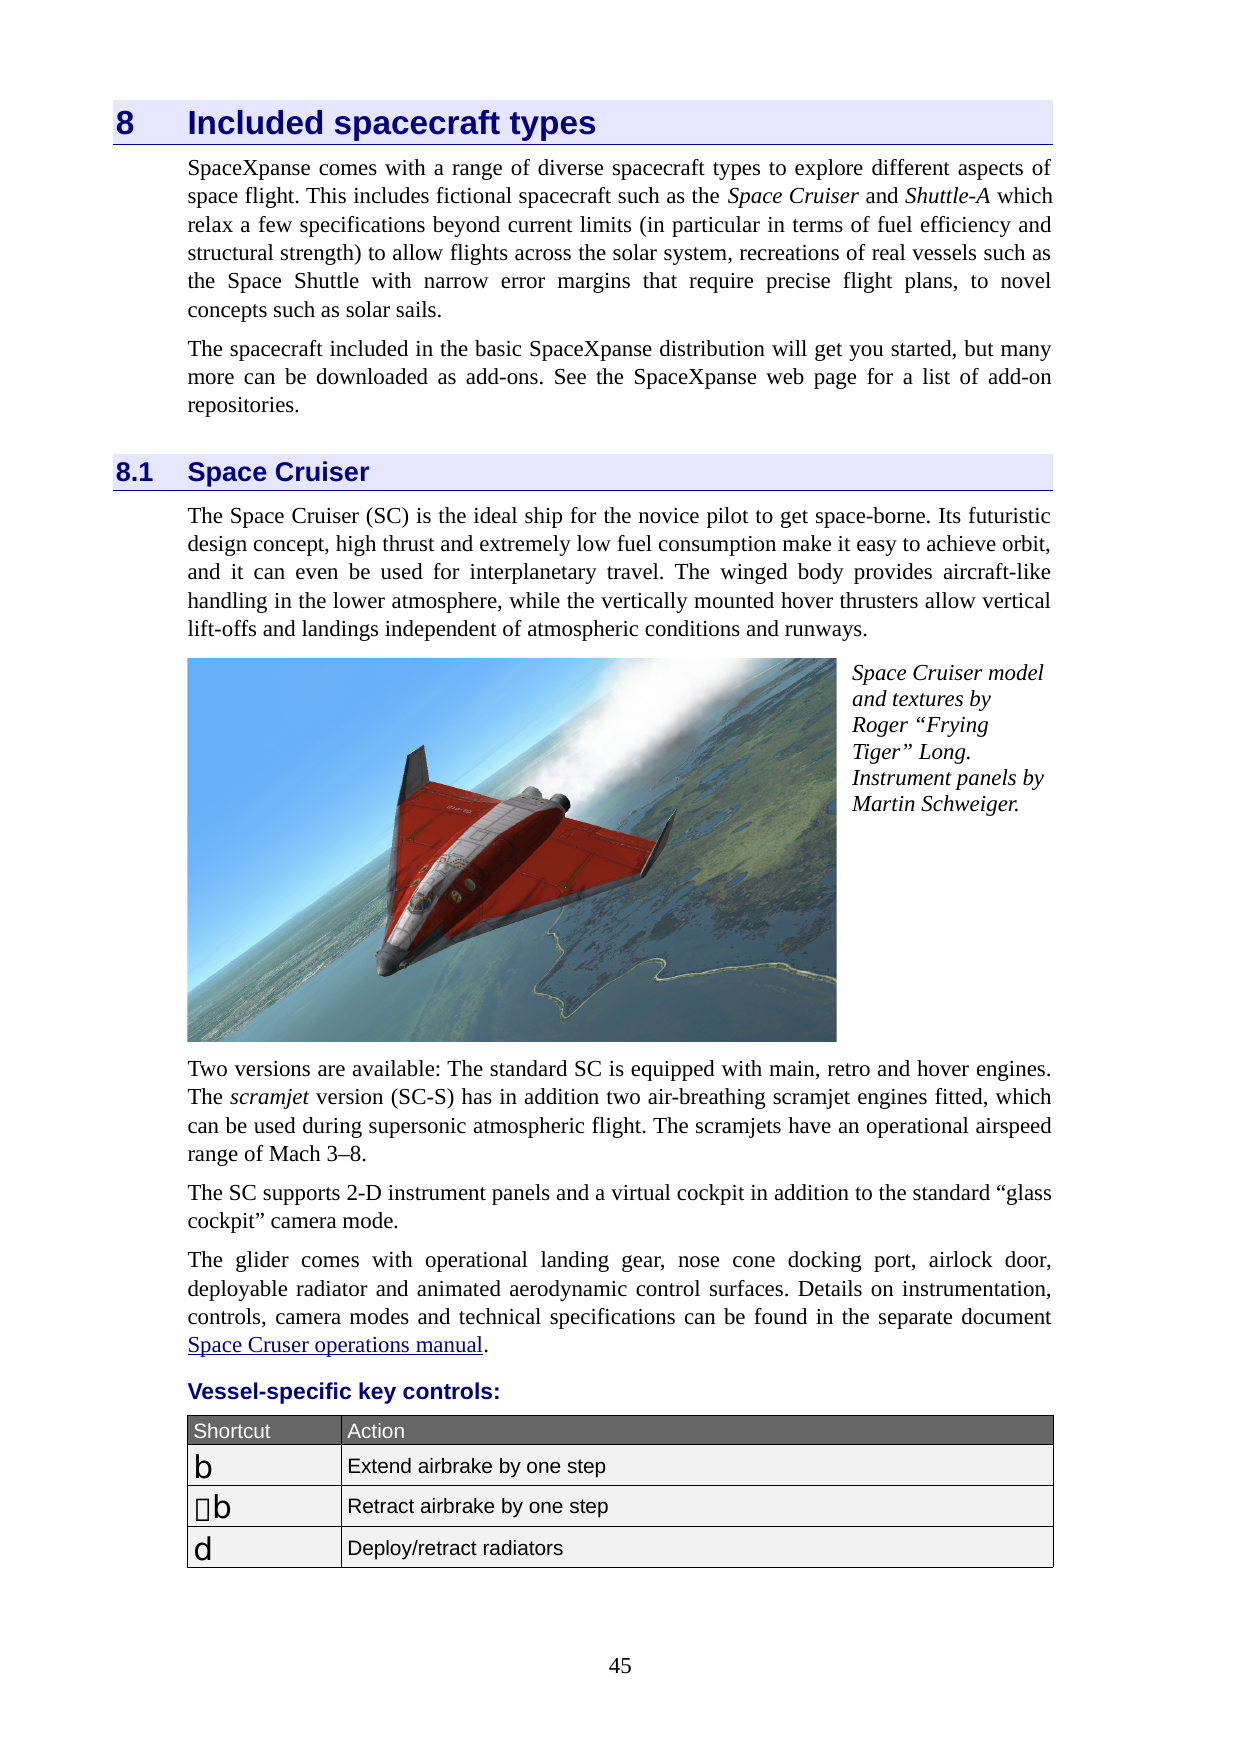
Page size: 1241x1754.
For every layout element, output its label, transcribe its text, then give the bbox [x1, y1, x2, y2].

text SpaceXpanse comes with a range of diverse spacecraft types to explore different aspects of space flight. This includes fictional spacecraft such as the Space Cruiser and Shuttle-A which relax a few specifications beyond current limits (in particular in terms of fuel efficiency and structural strength) to allow flights across the solar system, recreations of real vessels such as the Space Shuttle with narrow error margins that require precise flight plans, to novel concepts such as solar sails. [187, 153, 1053, 323]
subtitle Vessel-specific key controls: [187, 1378, 1053, 1404]
table_cell b [188, 1445, 341, 1485]
text The spacecraft included in the basic SpaceXpanse distribution will get you started, but many more can be downloaded as add-ons. See the SpaceXpanse web page for a list of add-on repositories. [187, 333, 1053, 418]
table_header Action [342, 1416, 1053, 1444]
table_header Shortcut [188, 1416, 341, 1444]
text Two versions are available: The standard SC is equipped with main, retro and hover engines. The scramjet version (SC-S) has in addition two air-breathing scramjet engines fitted, which can be used during supersonic atmospheric flight. The scramjets have an operational airspeed range of Mach 3–8. [187, 653, 1053, 1167]
table_cell d [188, 1527, 341, 1567]
subtitle Included spacecraft types [113, 100, 1053, 144]
text The glider comes with operational landing gear, nose cone docking port, airlock door, deployable radiator and animated aerodynamic control surfaces. Details on instrumentation, controls, camera modes and technical specifications can be found in the separate document Space Cruser operations manual. [187, 1245, 1053, 1358]
table_cell Deploy/retract radiators [342, 1527, 1053, 1567]
subtitle Space Cruiser [113, 454, 1053, 490]
text The SC supports 2-D instrument panels and a virtual cockpit in addition to the standard “glass cockpit” camera mode. [187, 1178, 1053, 1234]
table_cell Extend airbrake by one step [342, 1445, 1053, 1485]
picture [187, 658, 837, 1042]
text The Space Cruiser (SC) is the ideal ship for the novice pilot to get space-borne. Its futuristic design concept, high thrust and extremely low fuel consumption make it easy to achieve orbit, and it can even be used for interplanetary travel. The winged body provides aircraft-like handling in the lower atmosphere, while the vertically mounted hover thrusters allow vertical lift-offs and landings independent of atmospheric conditions and runways. [187, 501, 1053, 642]
table_cell b [188, 1486, 341, 1526]
table_cell Retract airbrake by one step [342, 1486, 1053, 1526]
